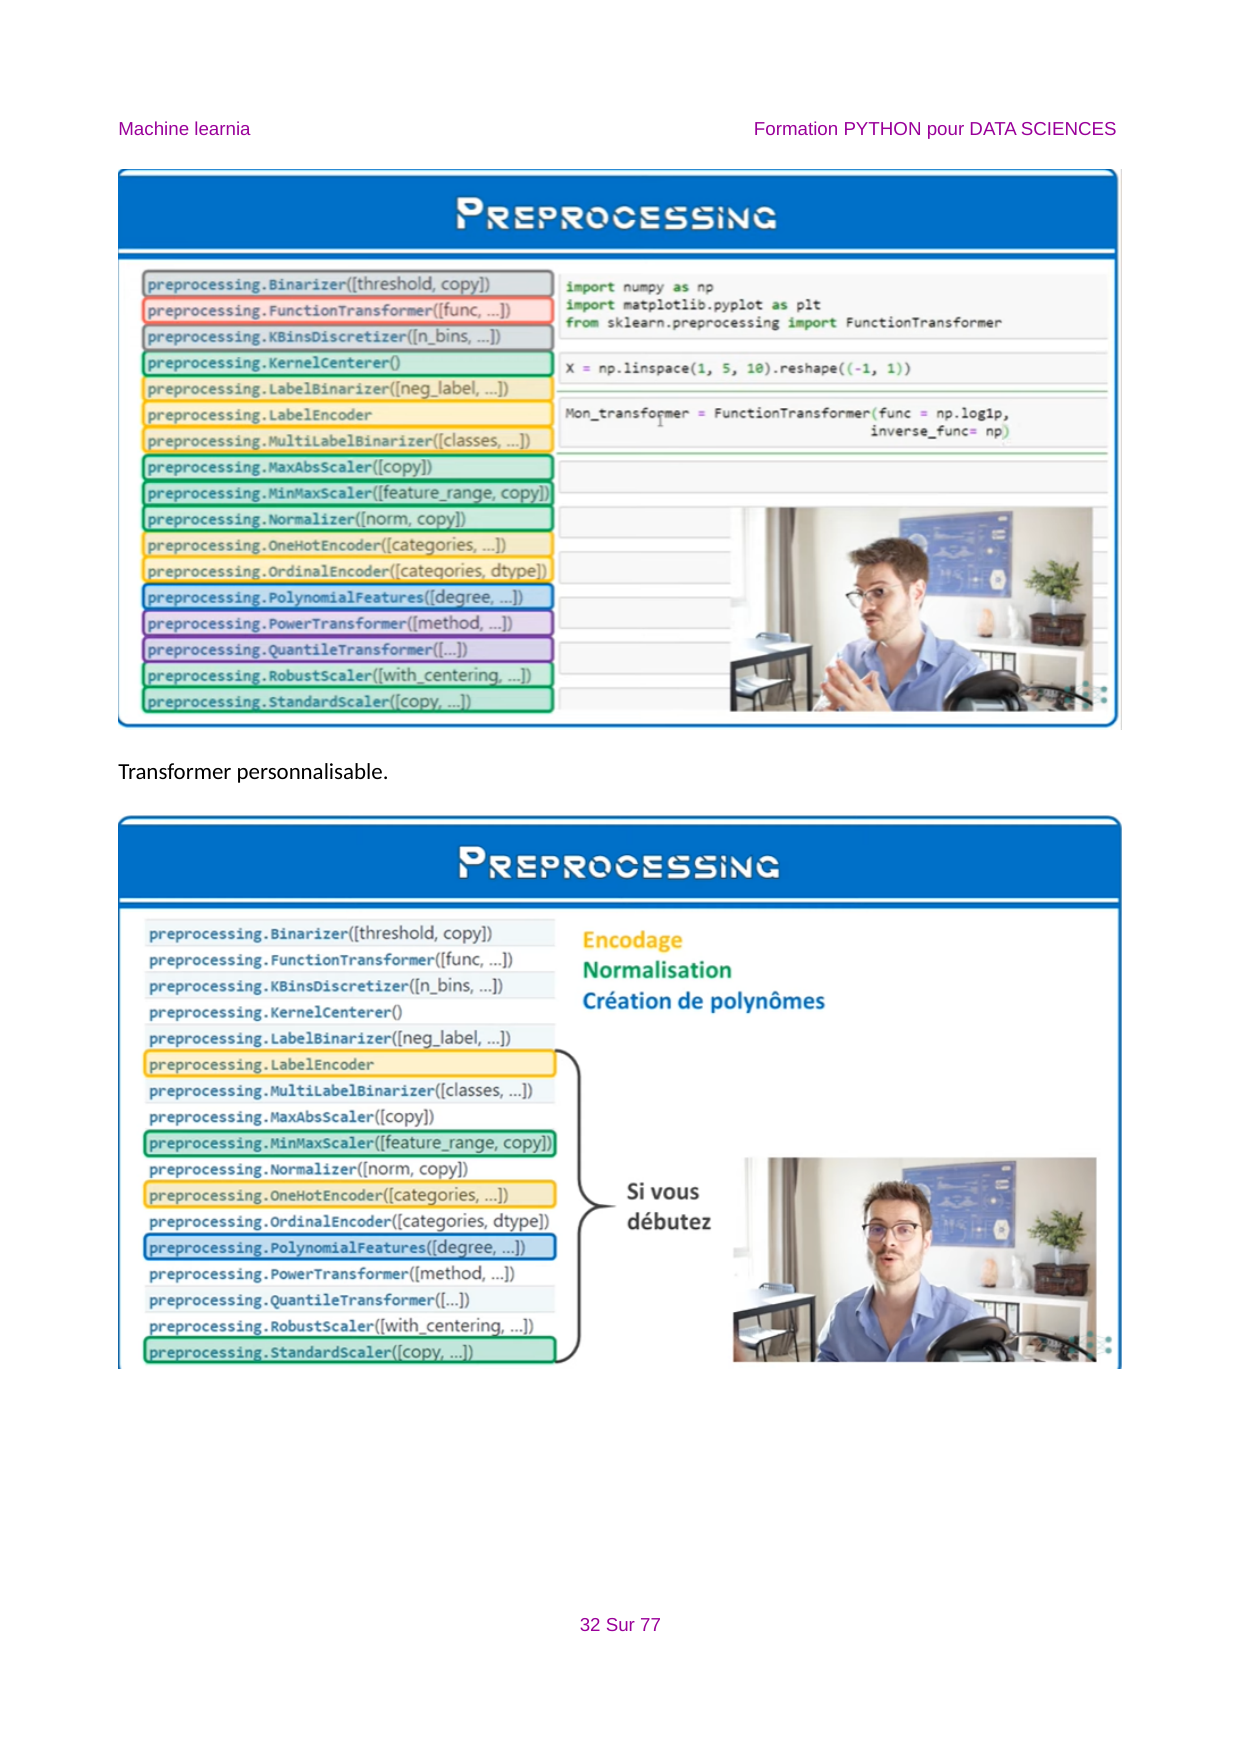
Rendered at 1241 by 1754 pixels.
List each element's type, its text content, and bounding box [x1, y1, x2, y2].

picture [118, 169, 1122, 730]
text Transformer personnalisable. [118, 757, 1122, 785]
picture [118, 813, 1122, 1369]
